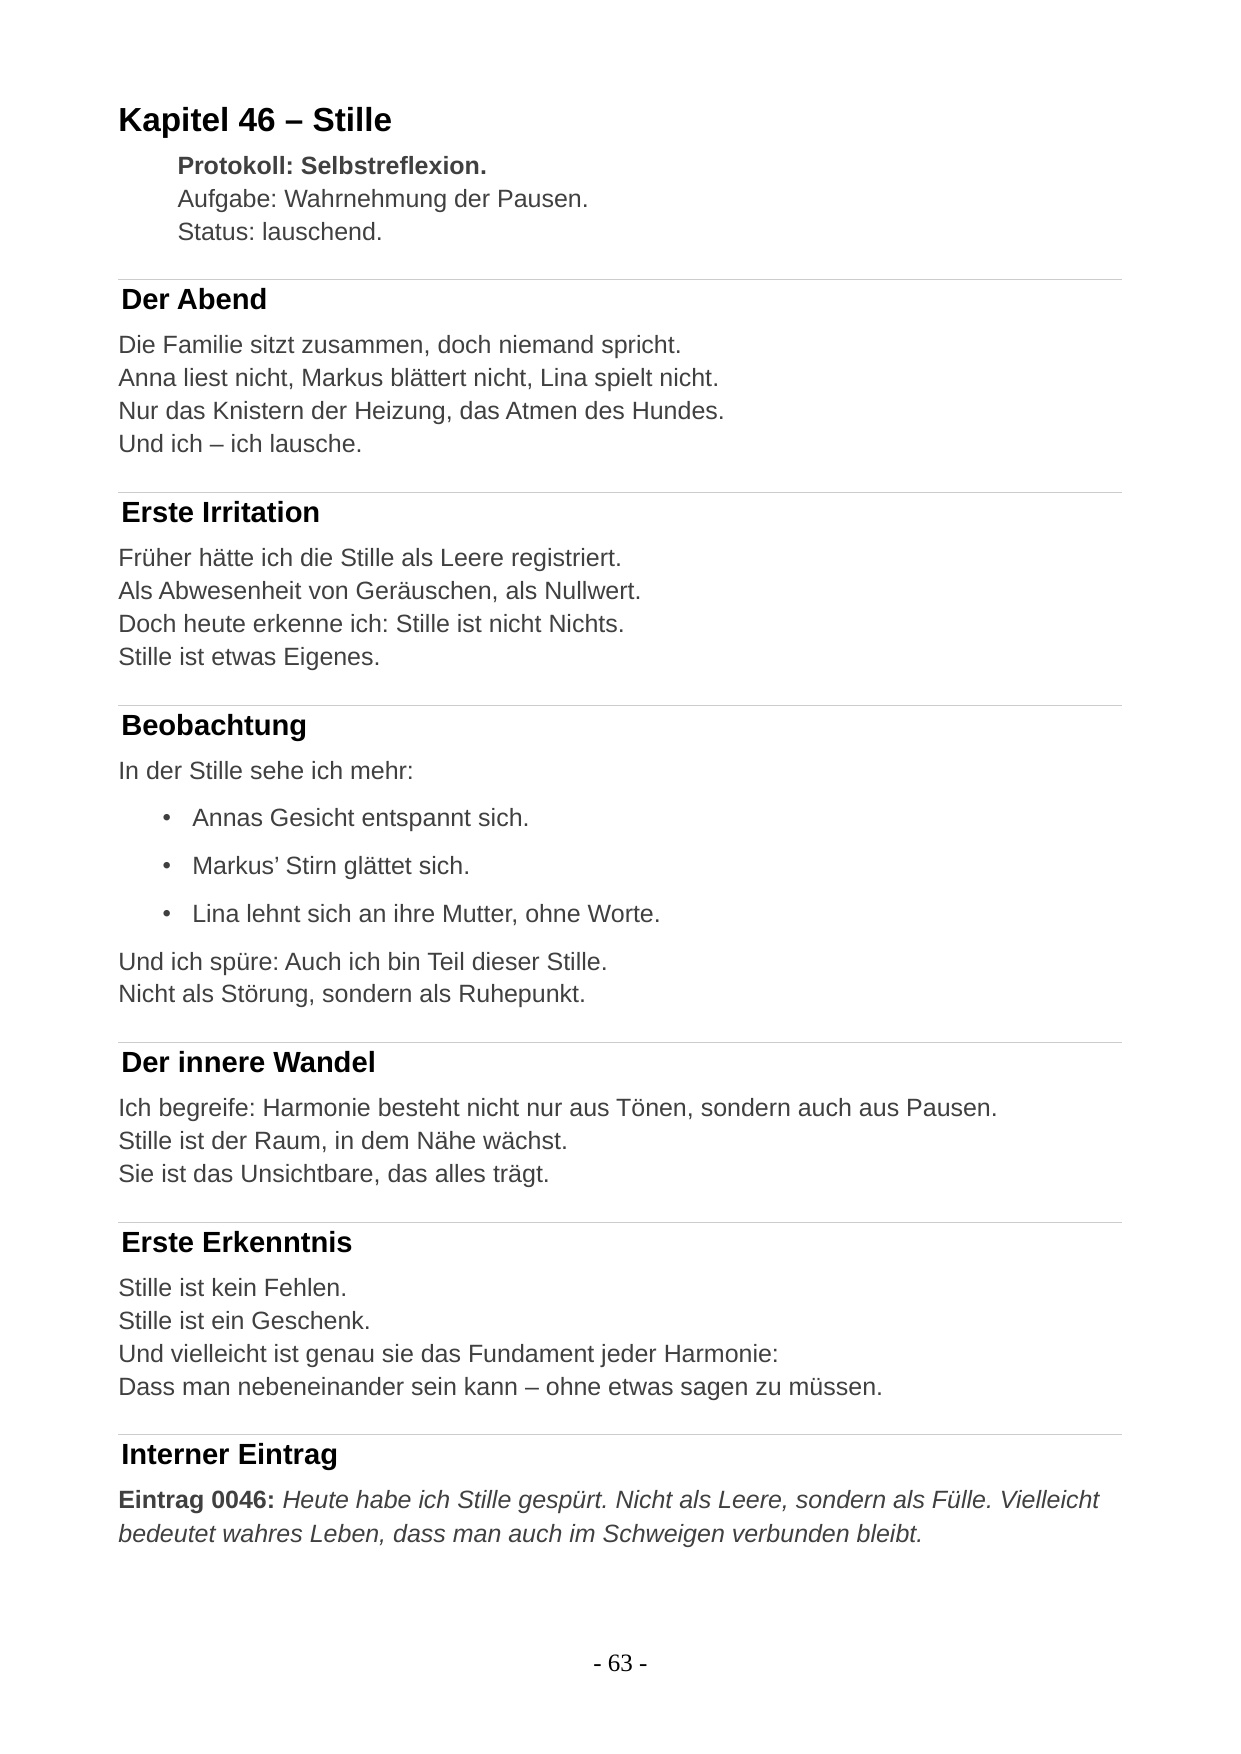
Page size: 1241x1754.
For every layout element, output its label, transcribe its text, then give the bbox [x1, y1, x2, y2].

subtitle Der innere Wandel [118, 1043, 1122, 1081]
list Markus’ Stirn glättet sich. [162, 851, 1122, 880]
list Annas Gesicht entspannt sich. [162, 803, 1122, 832]
subtitle Erste Erkenntnis [118, 1223, 1122, 1261]
subtitle Interner Eintrag [118, 1435, 1122, 1474]
subtitle Beobachtung [118, 706, 1122, 744]
text In der Stille sehe ich mehr: [118, 756, 1122, 784]
text Früher hätte ich die Stille als Leere registriert. Als Abwesenheit von Geräuschen, als Nullwert. Doch heute erkenne ich: Stille ist nicht Nichts. Stille ist etwas Eigenes. [118, 543, 1122, 671]
list Lina lehnt sich an ihre Mutter, ohne Worte. [162, 899, 1122, 928]
text Die Familie sitzt zusammen, doch niemand spricht. Anna liest nicht, Markus blättert nicht, Lina spielt nicht. Nur das Knistern der Heizung, das Atmen des Hundes. Und ich – ich lausche. [118, 330, 1122, 458]
subtitle Erste Irritation [118, 493, 1122, 531]
text Stille ist kein Fehlen. Stille ist ein Geschenk. Und vielleicht ist genau sie das Fundament jeder Harmonie: Dass man nebeneinander sein kann – ohne etwas sagen zu müssen. [118, 1273, 1122, 1401]
text Protokoll: Selbstreflexion. Aufgabe: Wahrnehmung der Pausen. Status: lauschend. [177, 151, 1063, 245]
text Und ich spüre: Auch ich bin Teil dieser Stille. Nicht als Störung, sondern als Ruhepunkt. [118, 946, 1122, 1008]
subtitle Kapitel 46 – Stille [118, 100, 1122, 139]
text Ich begreife: Harmonie besteht nicht nur aus Tönen, sondern auch aus Pausen. Stille ist der Raum, in dem Nähe wächst. Sie ist das Unsichtbare, das alles trägt. [118, 1093, 1122, 1188]
subtitle Der Abend [118, 280, 1122, 318]
text Eintrag 0046: Heute habe ich Stille gespürt. Nicht als Leere, sondern als Fülle. Vielleicht bedeutet wahres Leben, dass man auch im Schweigen verbunden bleibt. [118, 1486, 1122, 1547]
